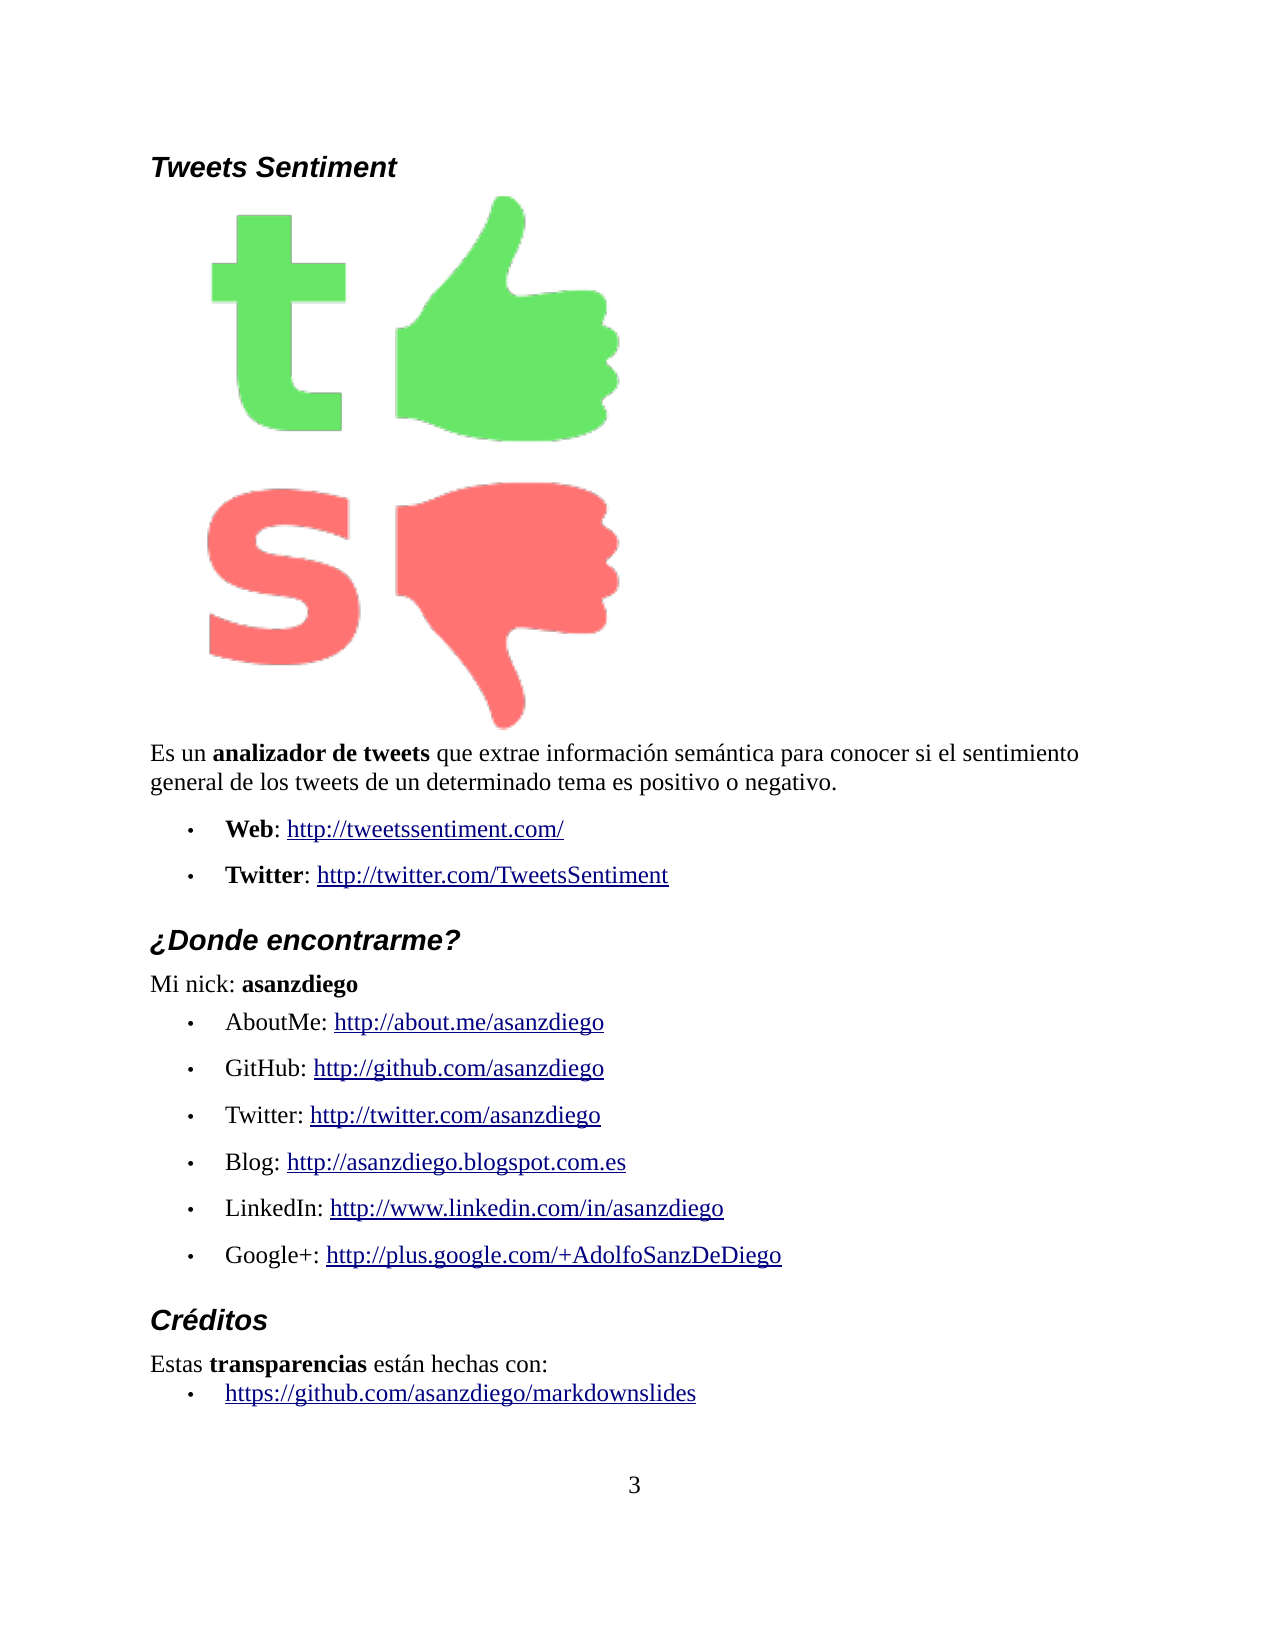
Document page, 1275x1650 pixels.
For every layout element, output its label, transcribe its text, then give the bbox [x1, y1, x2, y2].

text Mi nick: asanzdiego [150, 969, 1125, 998]
list Twitter: http://twitter.com/asanzdiego [187, 1100, 1125, 1129]
list Twitter: http://twitter.com/TweetsSentiment [187, 860, 1125, 889]
list https://github.com/asanzdiego/markdownslides [187, 1378, 1125, 1406]
text Estas transparencias están hechas con: [150, 1349, 1125, 1378]
subtitle Tweets Sentiment [150, 150, 1125, 183]
subtitle Créditos [150, 1303, 1125, 1336]
list AboutMe: http://about.me/asanzdiego [187, 1007, 1125, 1036]
subtitle ¿Donde encontrarme? [150, 923, 1125, 957]
list LinkedIn: http://www.linkedin.com/in/asanzdiego [187, 1193, 1125, 1222]
picture [150, 196, 684, 730]
list Blog: http://asanzdiego.blogspot.com.es [187, 1147, 1125, 1176]
text Es un analizador de tweets que extrae información semántica para conocer si el sentimiento general de los tweets de un determinado tema es positivo o negativo. [150, 738, 1125, 796]
list Google+: http://plus.google.com/+AdolfoSanzDeDiego [187, 1240, 1125, 1269]
list Web: http://tweetssentiment.com/ [187, 814, 1125, 842]
list GitHub: http://github.com/asanzdiego [187, 1053, 1125, 1082]
